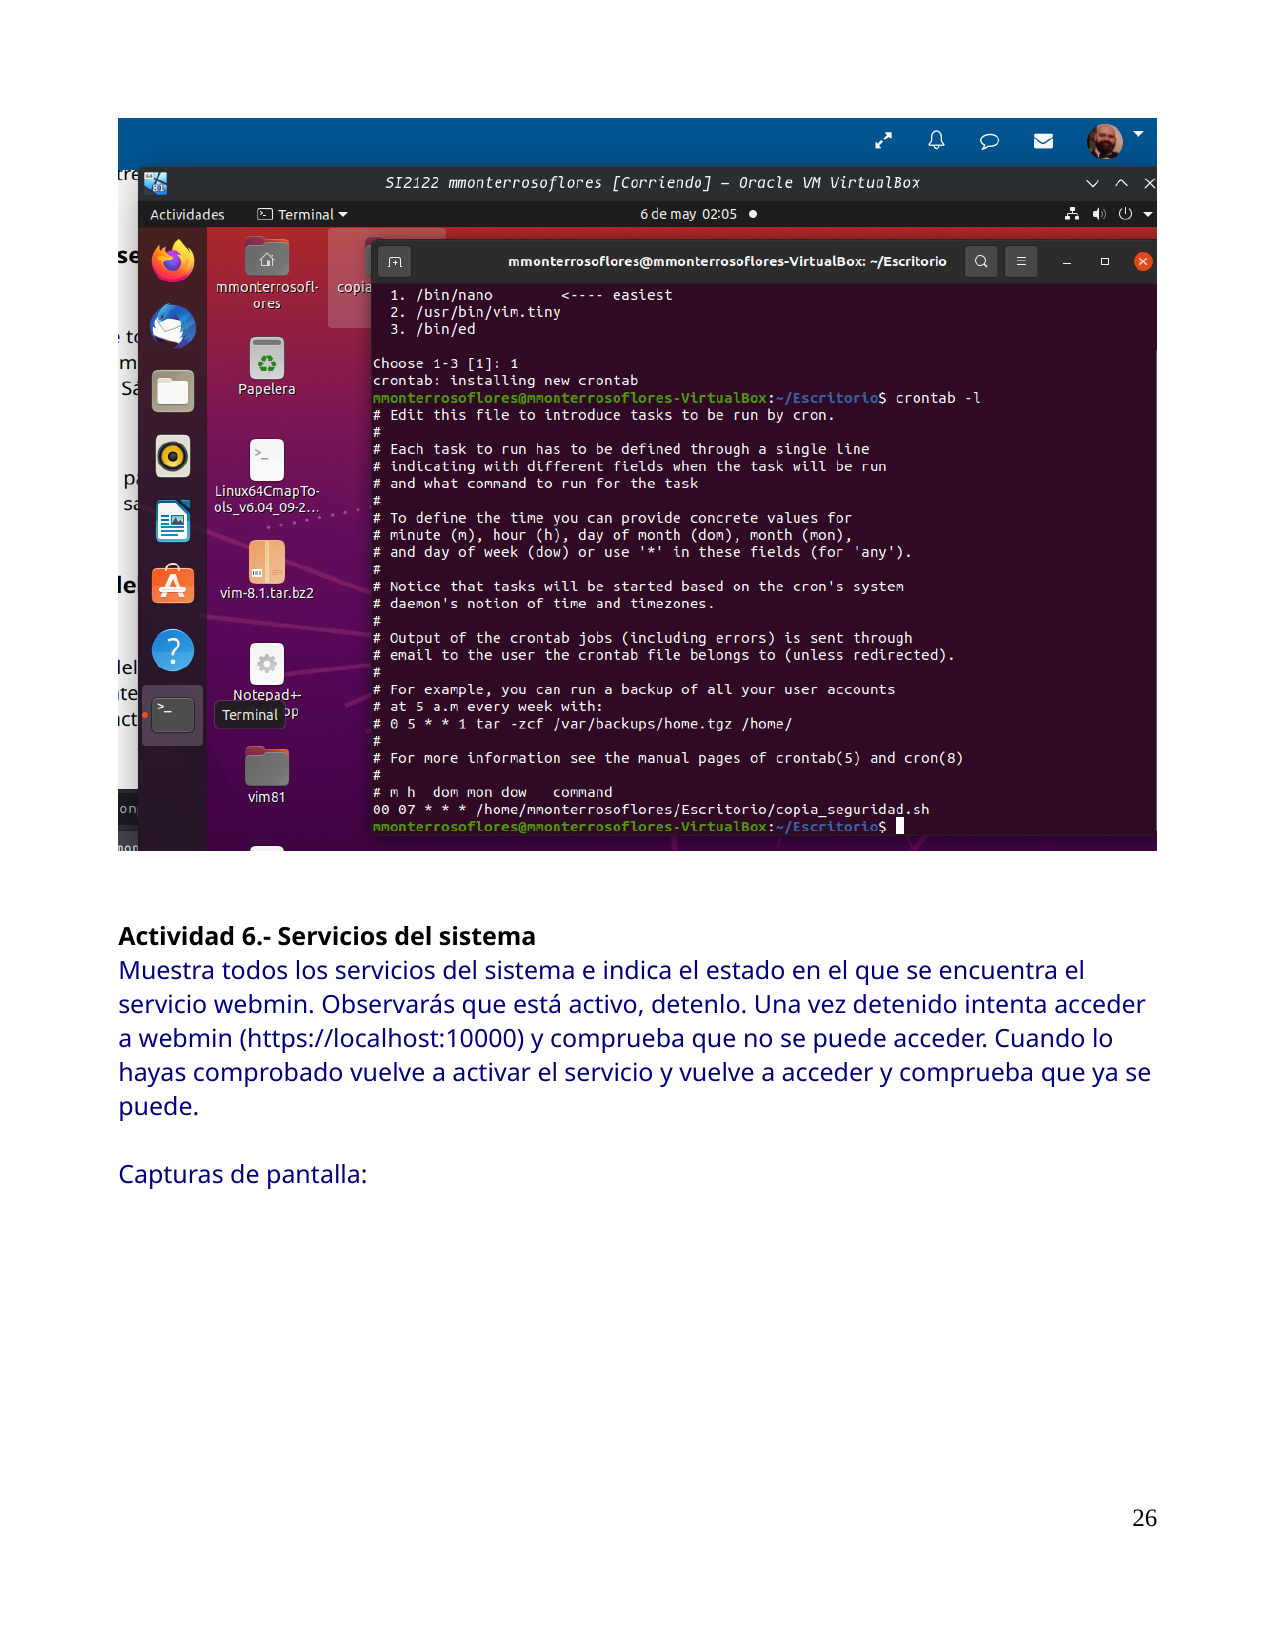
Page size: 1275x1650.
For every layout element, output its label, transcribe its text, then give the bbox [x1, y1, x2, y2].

picture [118, 118, 1157, 851]
text Actividad 6.- Servicios del sistema [118, 918, 1157, 952]
text Capturas de pantalla: [118, 1157, 1157, 1191]
text Muestra todos los servicios del sistema e indica el estado en el que se encuentra el servicio webmin. Observarás que está activo, detenlo. Una vez detenido intenta acceder a webmin (https://localhost:10000) y comprueba que no se puede acceder. Cuando lo hayas comprobado vuelve a activar el servicio y vuelve a acceder y comprueba que ya se puede. [118, 952, 1157, 1123]
table_header [118, 851, 1157, 884]
